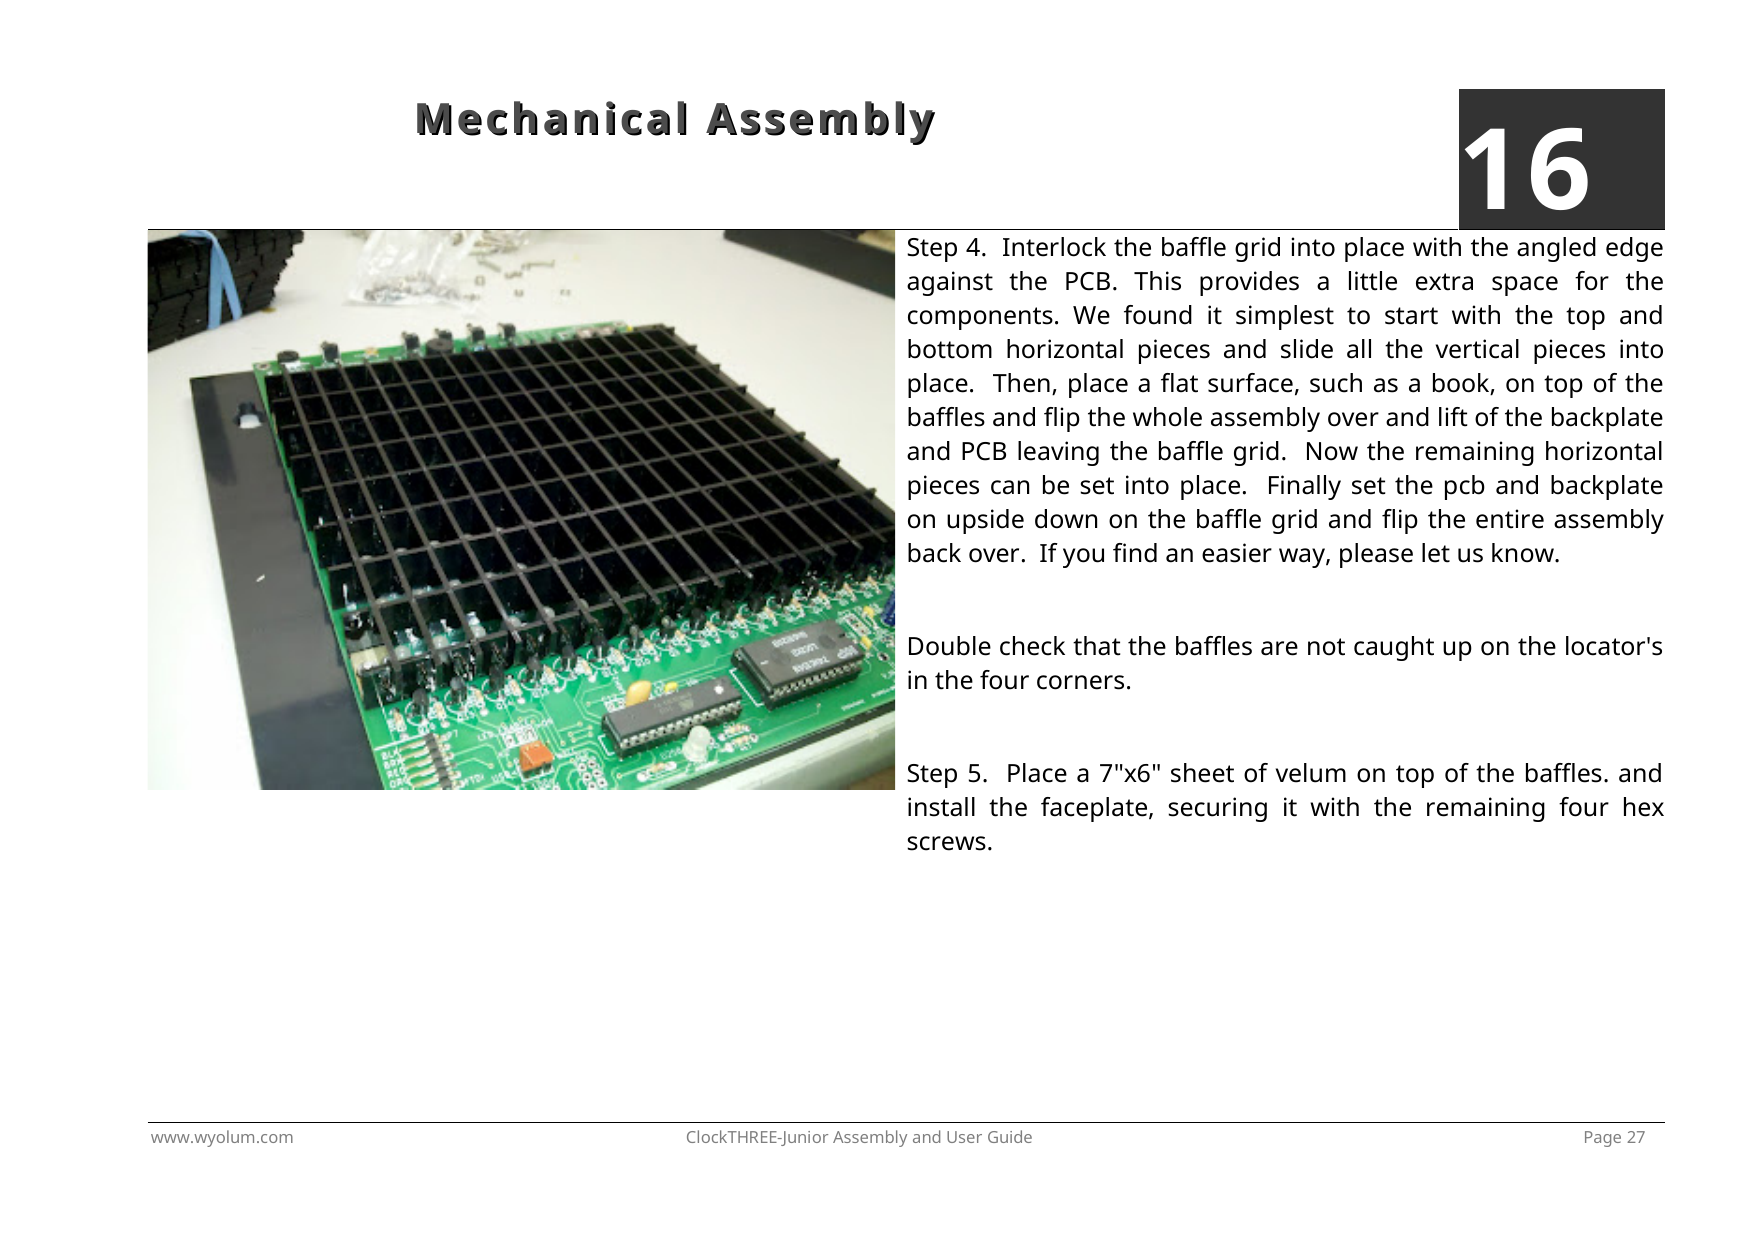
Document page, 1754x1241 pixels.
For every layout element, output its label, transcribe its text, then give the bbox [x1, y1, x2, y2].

table_header [148, 230, 906, 858]
table_header [148, 89, 354, 183]
table_cell [354, 183, 1458, 229]
table_cell [148, 183, 354, 229]
table_header Step 4. Interlock the baffle grid into place with the angled edge against the PCB. This provides a little extra space for the components. We found it simplest to start with the top and bottom horizontal pieces and slide all the vertical pieces into place. Then, place a flat surface, such as a book, on top of the baffles and flip the whole assembly over and lift of the backplate and PCB leaving the baffle grid. Now the remaining horizontal pieces can be set into place. Finally set the pcb and backplate on upside down on the baffle grid and flip the entire assembly back over. If you find an easier way, please let us know. Double check that the baffles are not caught up on the locator's in the four corners. Step 5. Place a 7"x6" sheet of velum on top of the baffles. and install the faceplate, securing it with the remaining four hex screws. [906, 230, 1665, 858]
picture [147, 230, 896, 790]
table_header 16 [1459, 89, 1665, 229]
table_header Mechanical Assembly [354, 89, 1458, 183]
